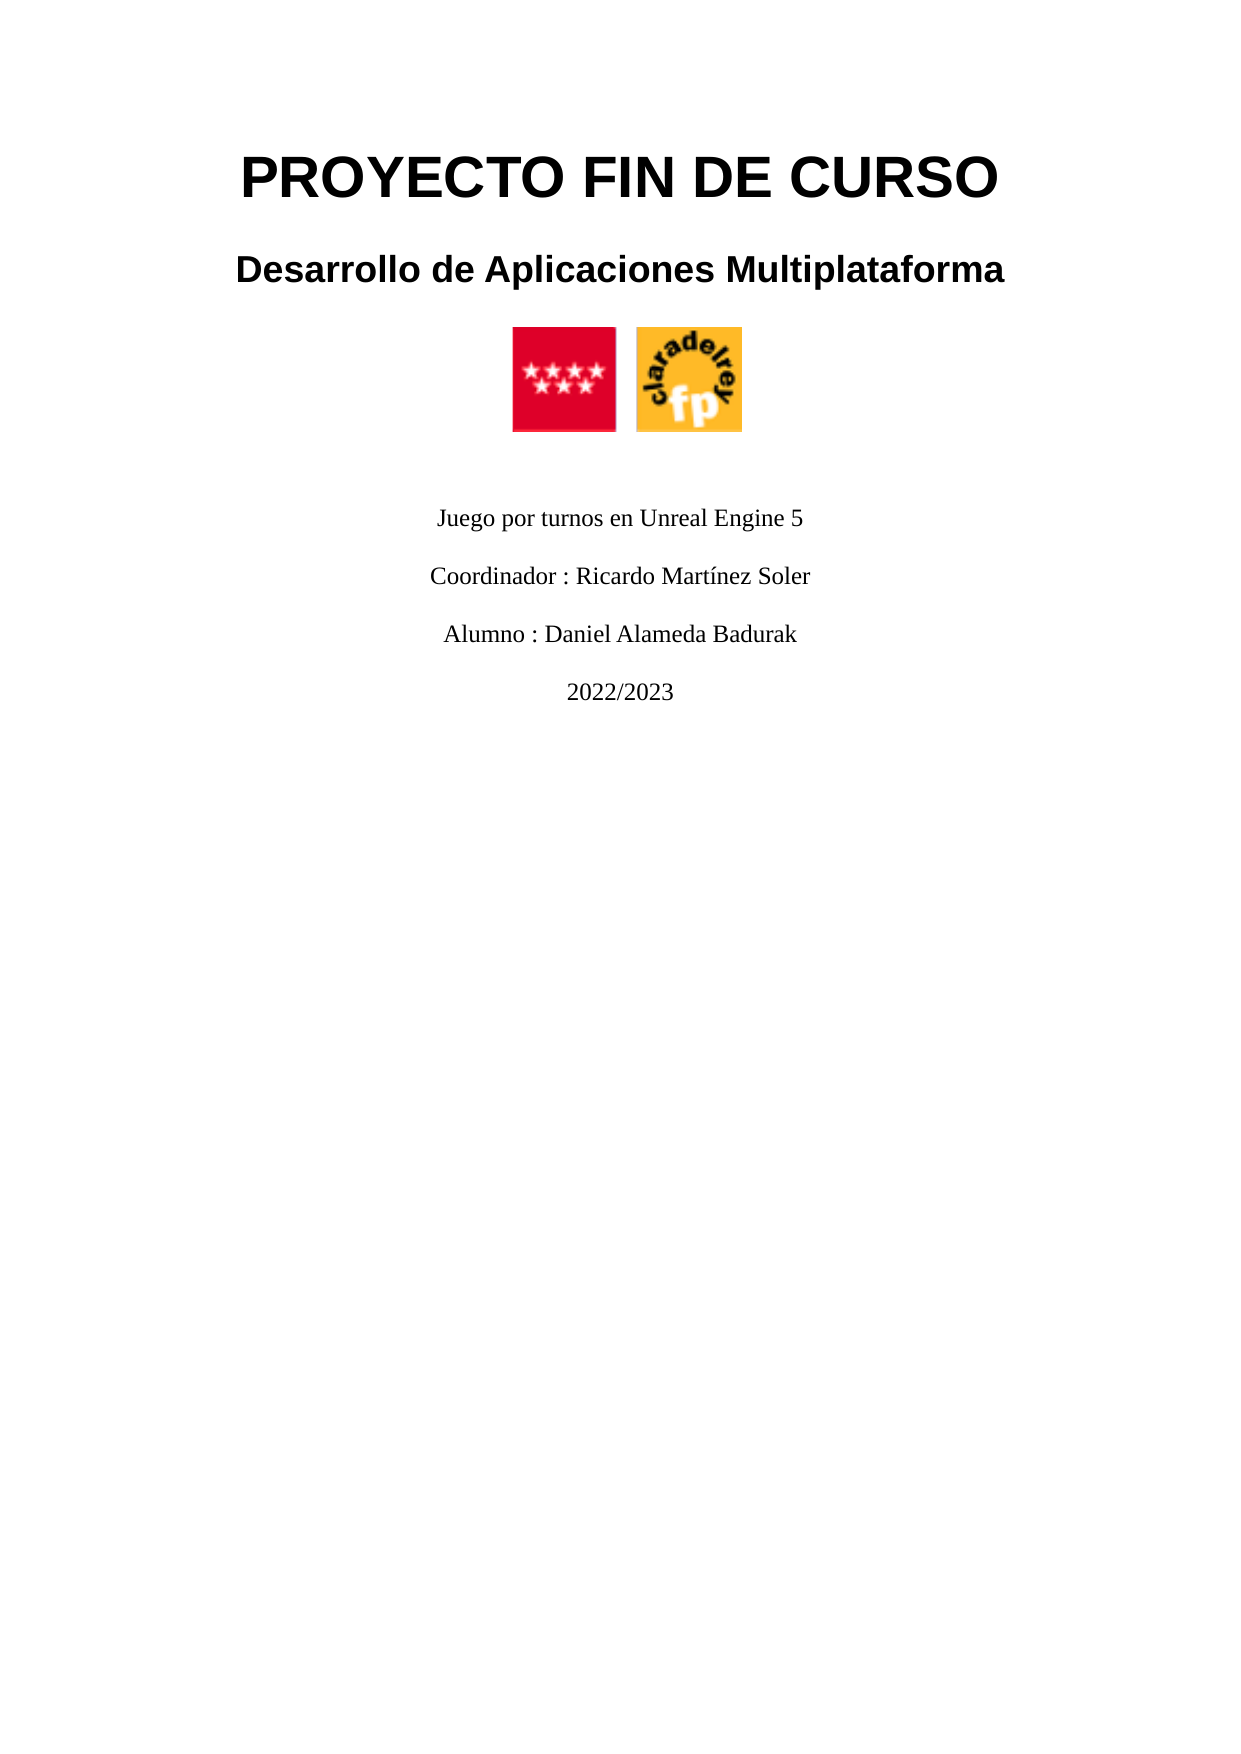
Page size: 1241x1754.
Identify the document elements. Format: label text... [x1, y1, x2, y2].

text Coordinador : Ricardo Martínez Soler [118, 561, 1122, 590]
subtitle Desarrollo de Aplicaciones Multiplataforma [118, 248, 1122, 291]
text Juego por turnos en Unreal Engine 5 [118, 503, 1122, 532]
title PROYECTO FIN DE CURSO [118, 143, 1122, 210]
picture [512, 327, 742, 432]
text Alumno : Daniel Alameda Badurak [118, 619, 1122, 648]
text 2022/2023 [118, 677, 1122, 705]
